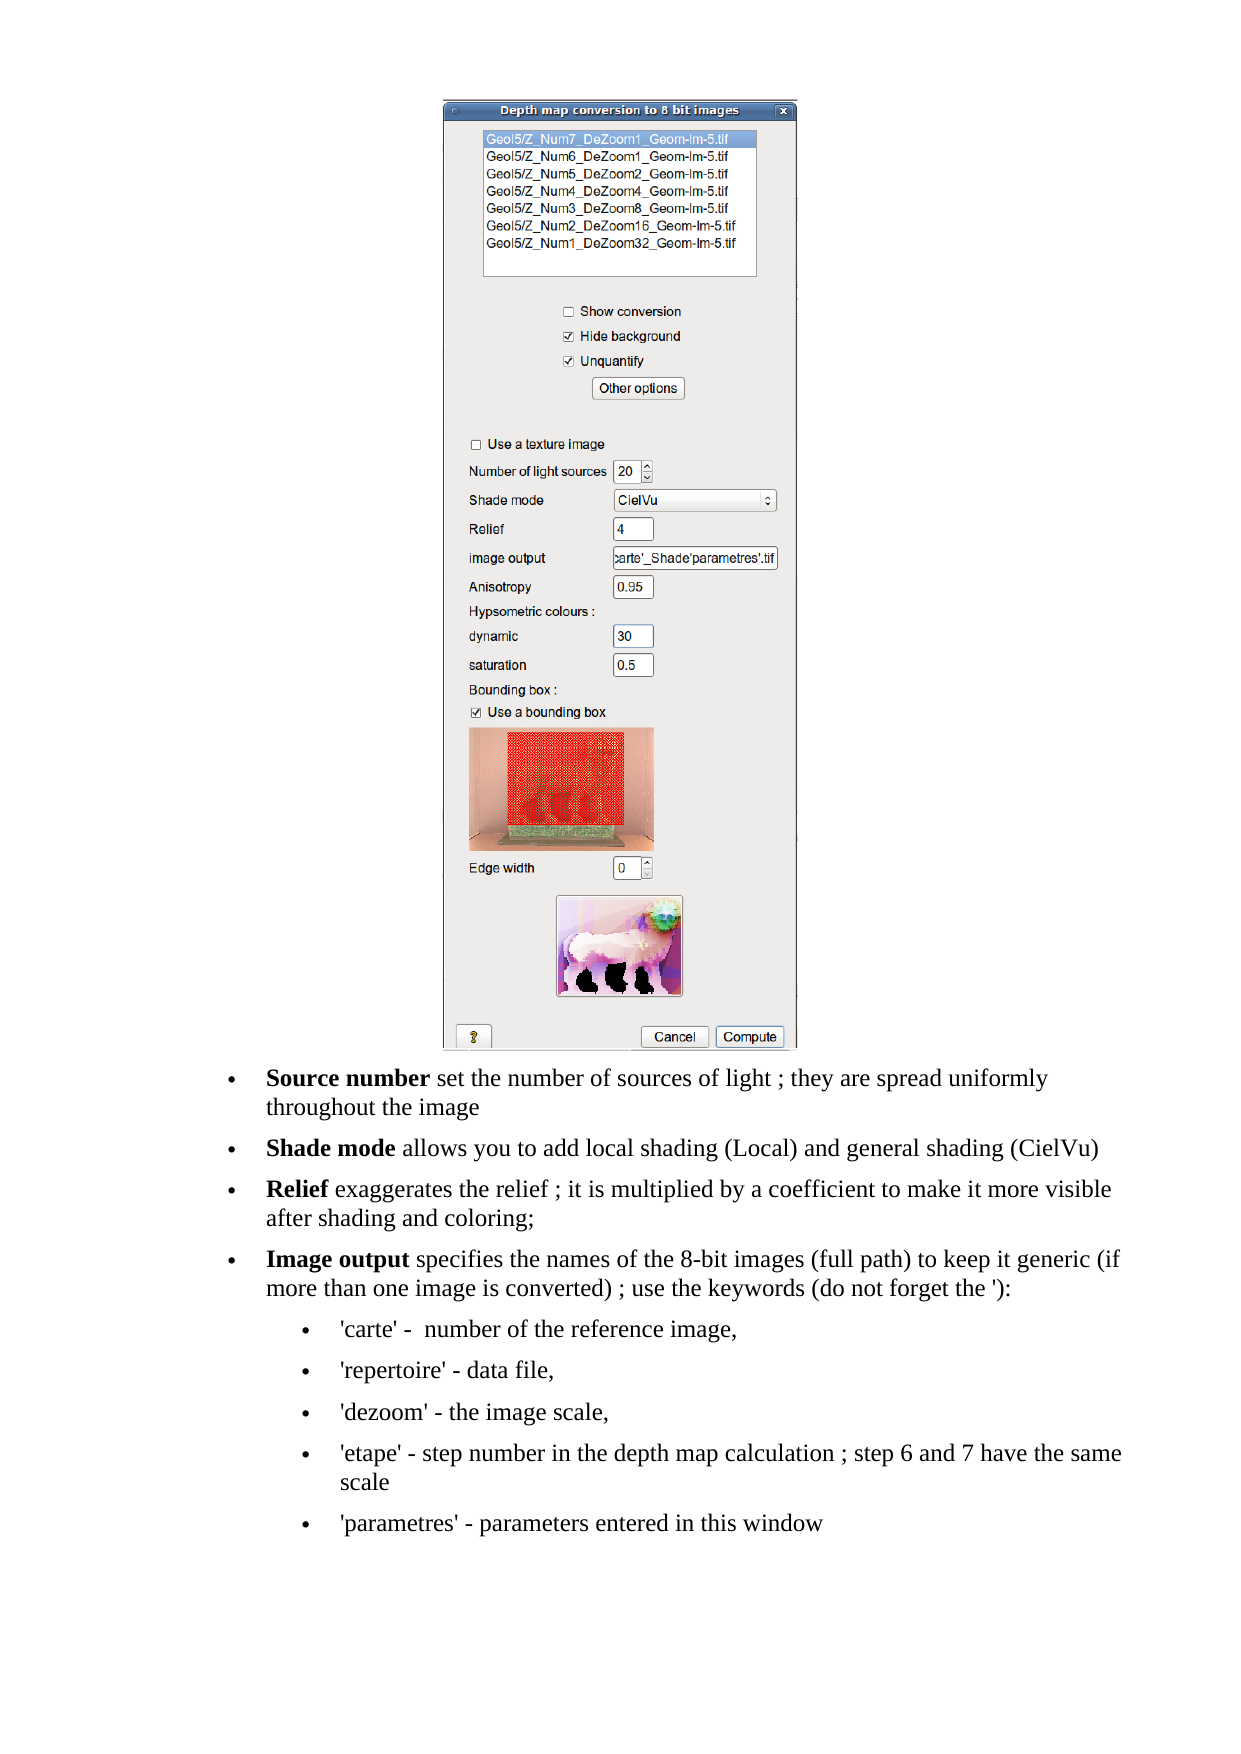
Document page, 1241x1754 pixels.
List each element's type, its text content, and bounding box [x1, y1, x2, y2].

list 'parametres' - parameters entered in this window [302, 1508, 1122, 1537]
list Image output specifies the names of the 8-bit images (full path) to keep it generic (if more than one image is converted) ; use the keywords (do not forget the '): [228, 1244, 1122, 1302]
list Shade mode allows you to add local shading (Local) and general shading (CielVu) [228, 1133, 1122, 1162]
list Source number set the number of sources of light ; they are spread uniformly throughout the image [228, 1063, 1122, 1120]
picture [442, 99, 798, 1051]
list 'etape' - step number in the depth map calculation ; step 6 and 7 have the same scale [302, 1438, 1122, 1495]
list Relief exaggerates the relief ; it is multiplied by a coefficient to make it more visible after shading and coloring; [228, 1174, 1122, 1232]
list 'repertoire' - data file, [302, 1355, 1122, 1384]
list 'carte' - number of the reference image, [302, 1314, 1122, 1343]
list 'dezoom' - the image scale, [302, 1397, 1122, 1425]
